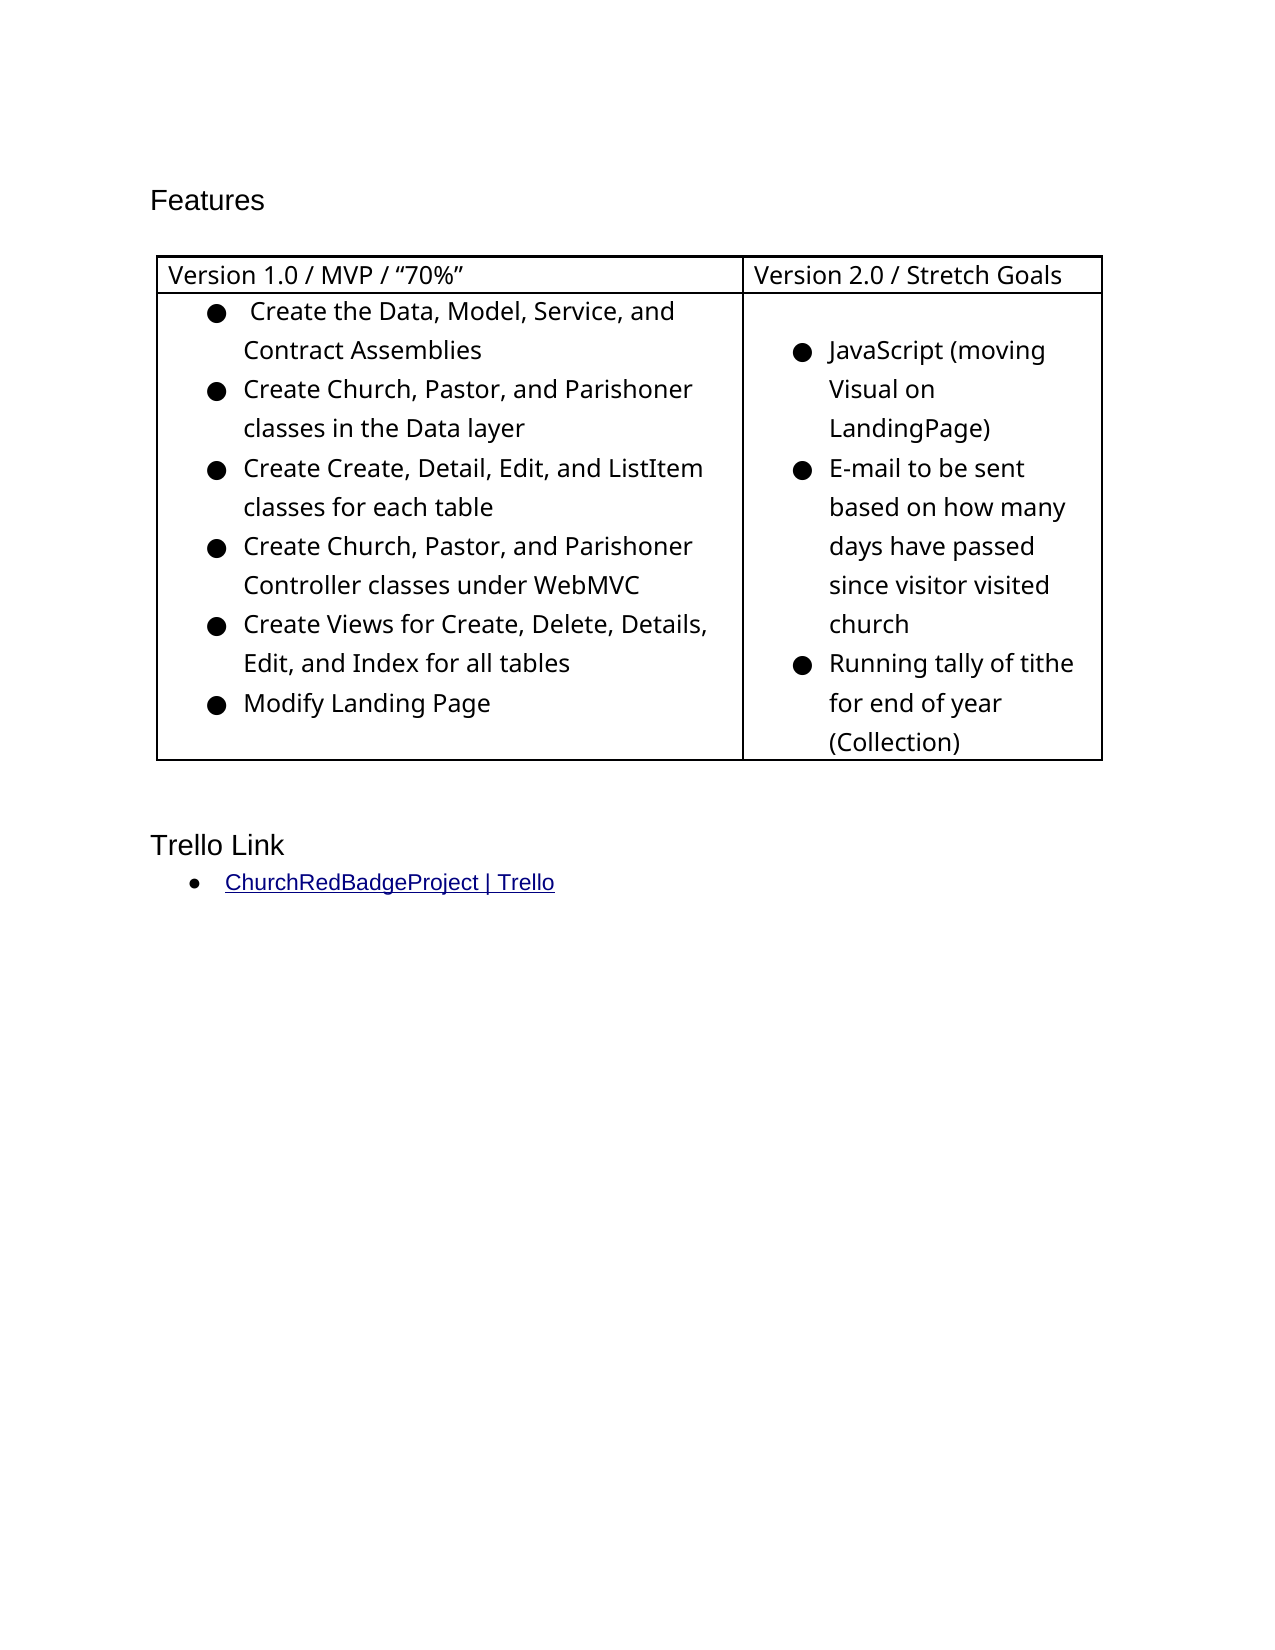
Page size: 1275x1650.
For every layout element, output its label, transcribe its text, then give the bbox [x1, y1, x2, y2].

table_cell JavaScript (moving Visual on LandingPage) E-mail to be sent based on how many days have passed since visitor visited church Running tally of tithe for end of year (Collection) [744, 294, 1101, 758]
list ChurchRedBadgeProject | Trello [187, 869, 1125, 896]
subtitle Features [150, 183, 1125, 217]
subtitle Trello Link [150, 827, 1125, 861]
table_cell Create the Data, Model, Service, and Contract Assemblies Create Church, Pastor, and Parishoner classes in the Data layer Create Create, Detail, Edit, and ListItem classes for each table Create Church, Pastor, and Parishoner Controller classes under WebMVC Create Views for Create, Delete, Details, Edit, and Index for all tables Modify Landing Page [158, 294, 742, 758]
